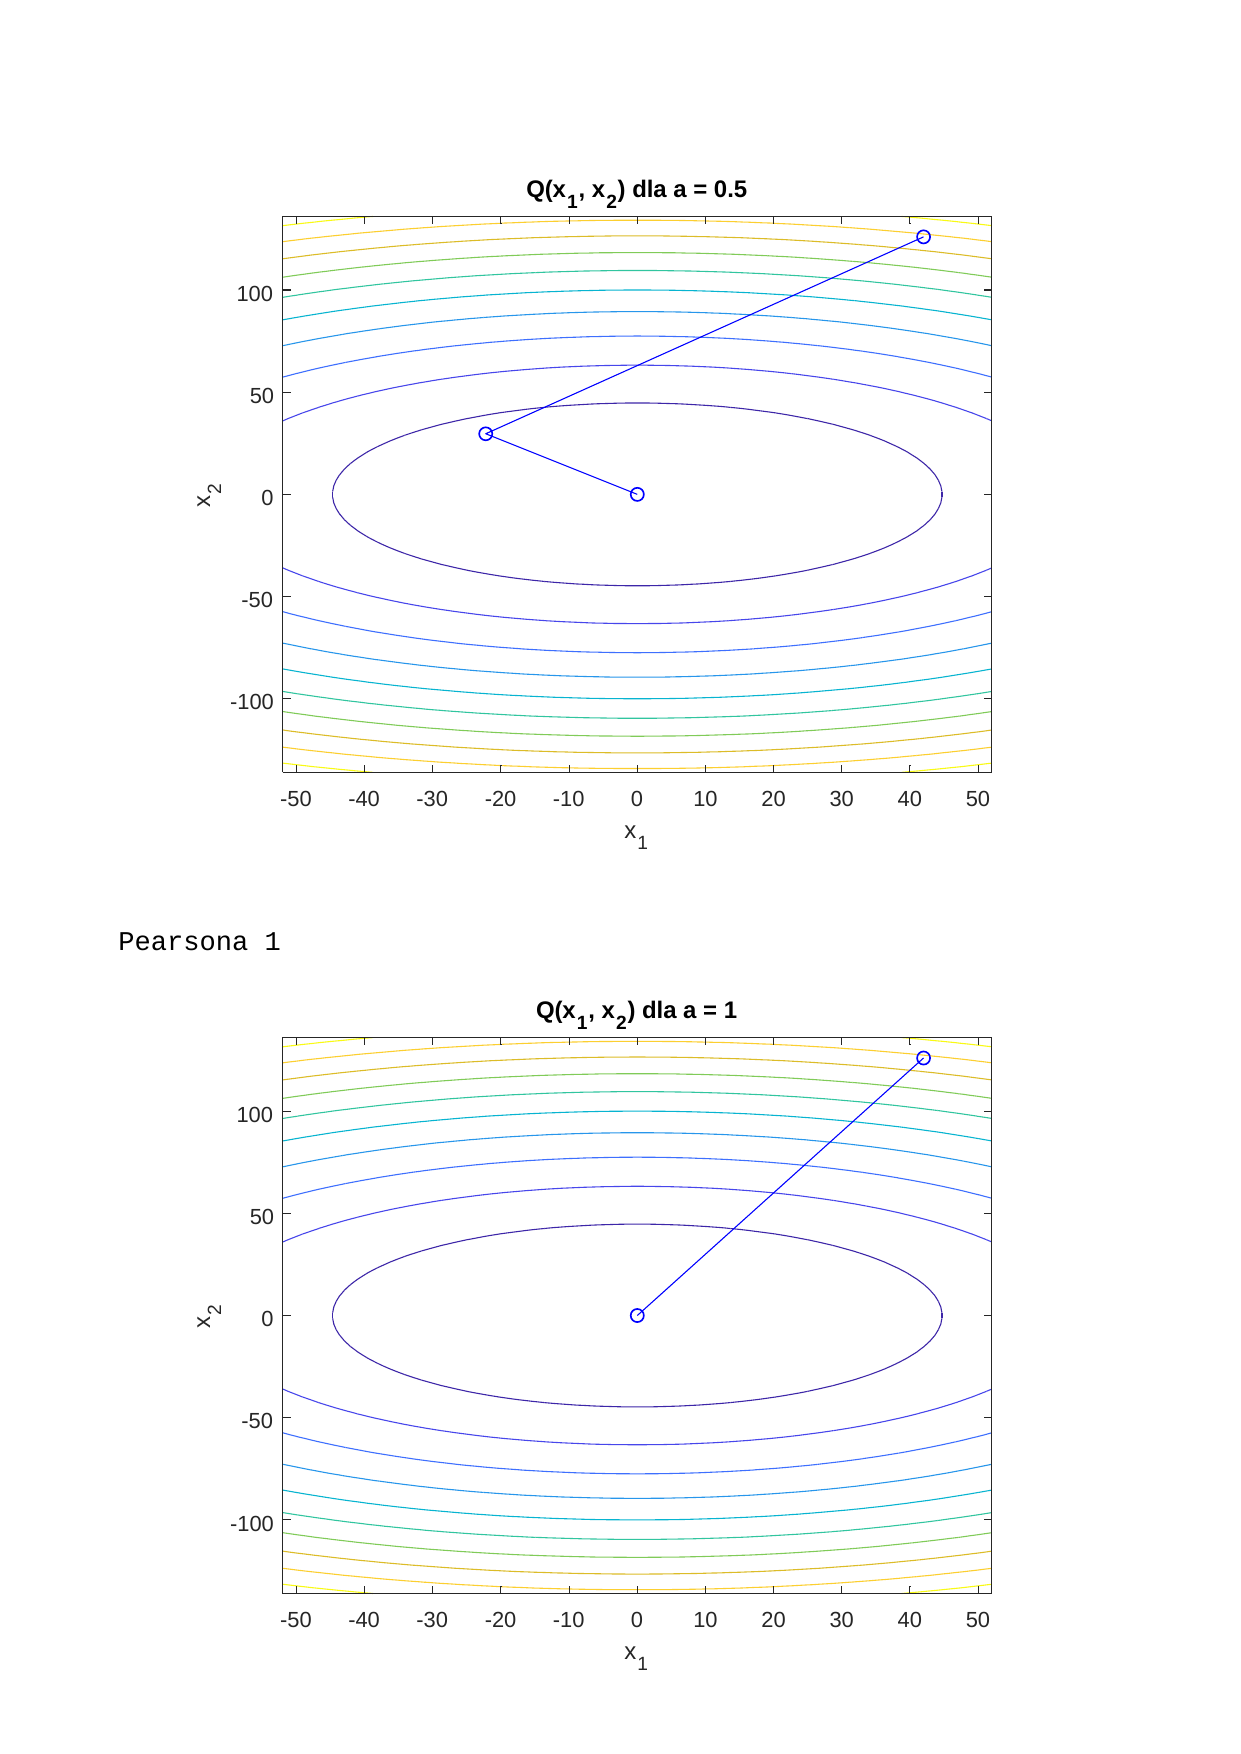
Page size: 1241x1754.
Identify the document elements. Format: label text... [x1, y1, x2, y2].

text Pearsona 1 [118, 927, 1122, 958]
